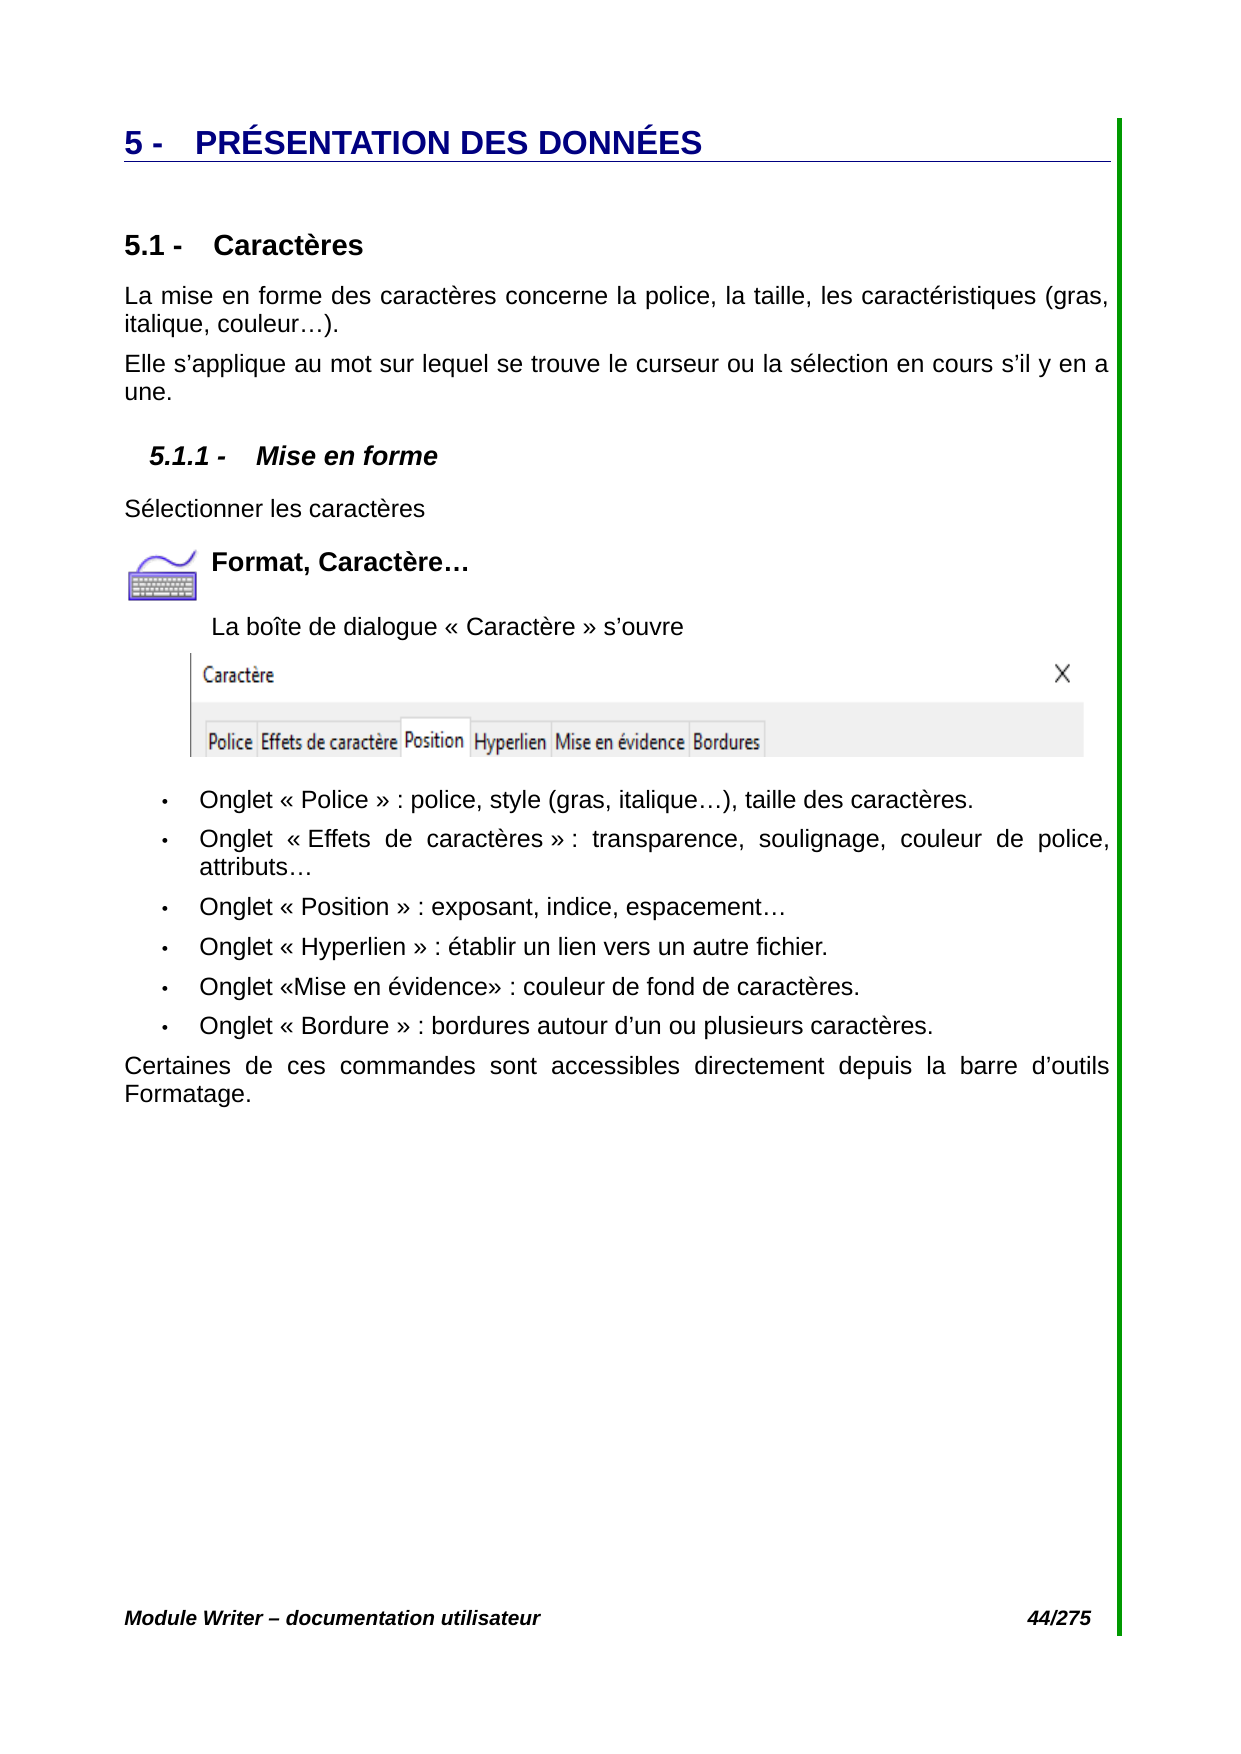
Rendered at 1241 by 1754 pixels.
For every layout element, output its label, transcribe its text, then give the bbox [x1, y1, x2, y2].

subtitle Présentation des données [124, 124, 1111, 161]
text Sélectionner les caractères [124, 495, 1111, 523]
text Certaines de ces commandes sont accessibles directement depuis la barre d’outils Formatage. [124, 1052, 1111, 1107]
text La boîte de dialogue « Caractère » s’ouvre [124, 613, 1111, 641]
text Format, Caractère… [200, 547, 1111, 577]
list Onglet «Mise en évidence» : couleur de fond de caractères. [162, 972, 1111, 1000]
subtitle Mise en forme [149, 441, 1111, 471]
list Onglet « Effets de caractères » : transparence, soulignage, couleur de police, attributs… [162, 825, 1111, 881]
list Onglet « Hyperlien » : établir un lien vers un autre fichier. [162, 933, 1111, 961]
text Elle s’applique au mot sur lequel se trouve le curseur ou la sélection en cours s’il y en a une. [124, 349, 1111, 405]
list Onglet « Police » : police, style (gras, italique…), taille des caractères. [162, 652, 1111, 813]
picture [124, 539, 200, 615]
text La mise en forme des caractères concerne la police, la taille, les caractéristiques (gras, italique, couleur…). [124, 282, 1111, 338]
picture [190, 653, 1084, 757]
list Onglet « Bordure » : bordures autour d’un ou plusieurs caractères. [162, 1012, 1111, 1040]
subtitle Caractères [124, 229, 1111, 262]
list Onglet « Position » : exposant, indice, espacement… [162, 893, 1111, 921]
